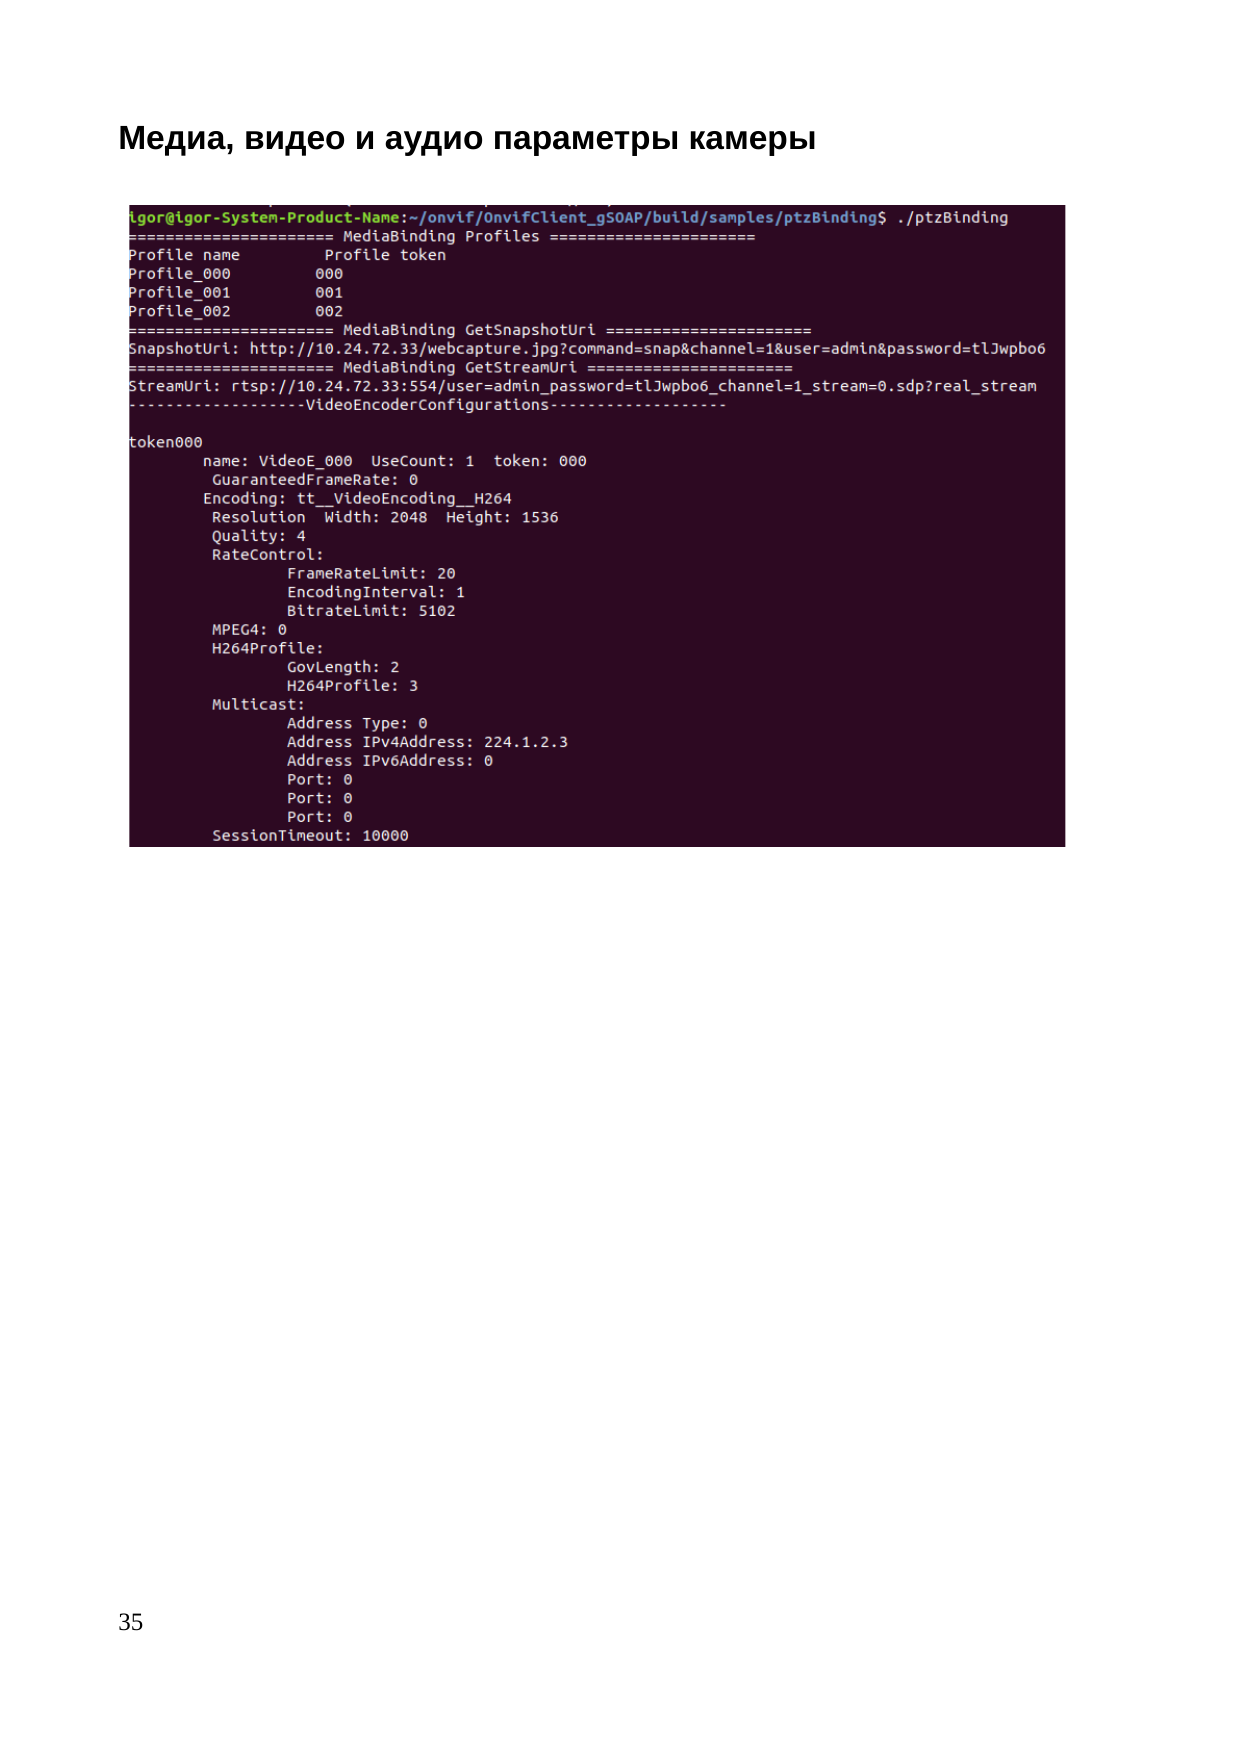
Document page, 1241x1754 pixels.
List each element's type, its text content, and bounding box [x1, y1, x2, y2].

subtitle Медиа, видео и аудио параметры камеры [118, 118, 1122, 157]
picture [129, 205, 1066, 847]
